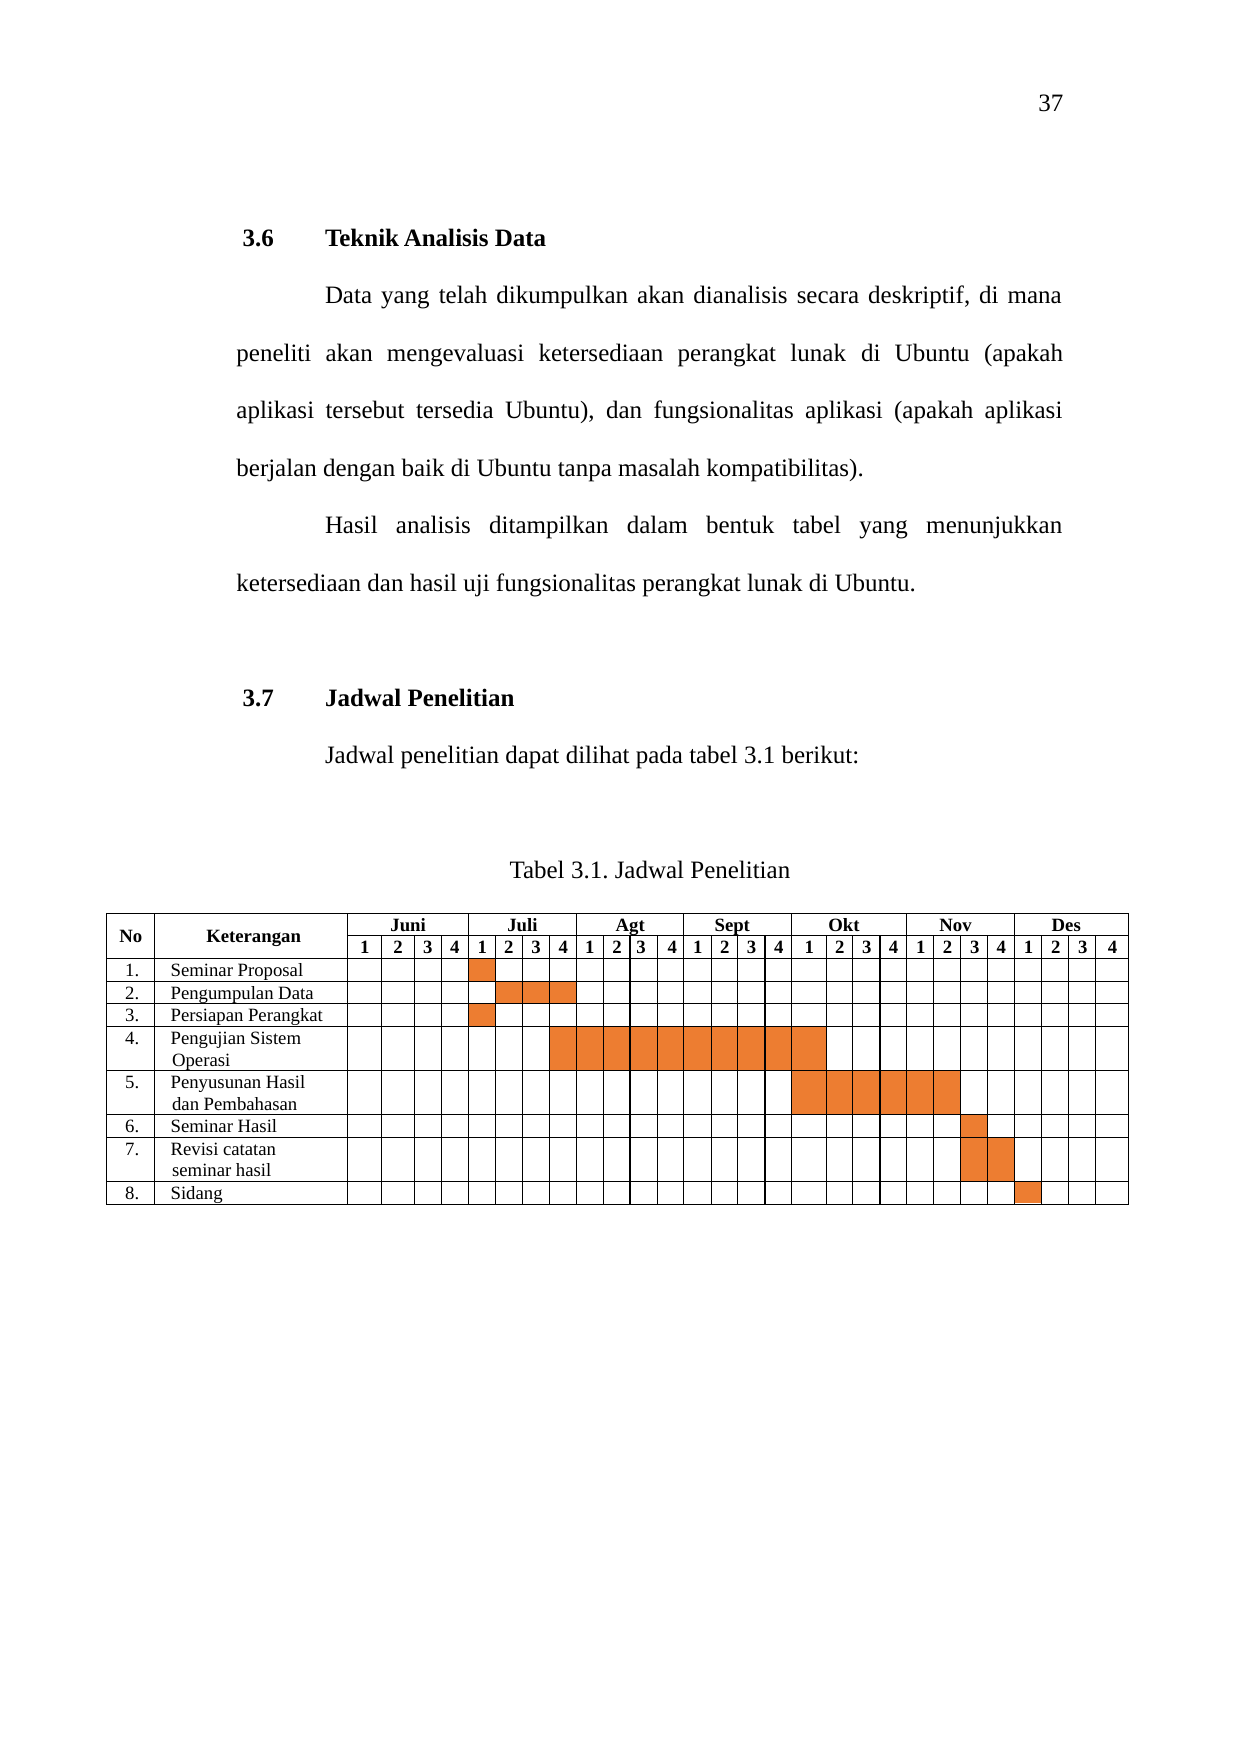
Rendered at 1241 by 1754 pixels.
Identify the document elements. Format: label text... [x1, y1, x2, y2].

table_cell 4 [658, 936, 683, 958]
table_cell [988, 959, 1014, 981]
table_cell [988, 1182, 1014, 1203]
table_cell [988, 1138, 1014, 1181]
table_cell [348, 1138, 381, 1181]
table_cell [792, 1138, 826, 1181]
table_cell [881, 1004, 906, 1026]
table_cell [550, 1004, 576, 1026]
table_cell [1042, 1138, 1068, 1181]
table_cell [738, 982, 764, 1003]
table_cell 4 [1096, 936, 1128, 958]
table_cell [1015, 1182, 1041, 1203]
table_cell Sidang [155, 1182, 347, 1203]
table_cell [577, 959, 603, 981]
table_cell [631, 1027, 657, 1070]
table_cell Seminar Hasil [155, 1115, 347, 1137]
table_cell [738, 1182, 764, 1203]
table_cell [469, 982, 495, 1003]
table_cell [1042, 982, 1068, 1003]
table_cell [550, 1027, 576, 1070]
table_cell 3 [1069, 936, 1095, 958]
table_cell [827, 1071, 852, 1114]
table_cell [934, 1115, 960, 1137]
table_cell [1069, 982, 1095, 1003]
table_cell 2 [496, 936, 522, 958]
table_cell [827, 1138, 852, 1181]
table_cell [738, 1138, 764, 1181]
table_cell 7. [107, 1138, 154, 1181]
table_cell [934, 959, 960, 981]
table_cell [827, 959, 852, 981]
text Data yang telah dikumpulkan akan dianalisis secara deskriptif, di mana peneliti akan mengevaluasi ketersediaan perangkat lunak di Ubuntu (apakah aplikasi tersebut tersedia Ubuntu), dan fungsionalitas aplikasi (apakah aplikasi berjalan dengan baik di Ubuntu tanpa masalah kompatibilitas). [236, 280, 1063, 482]
table_cell [684, 959, 711, 981]
table_cell 1 [469, 936, 495, 958]
table_cell [415, 1004, 441, 1026]
table_cell [496, 1004, 522, 1026]
table_cell 1 [792, 936, 826, 958]
table_cell [792, 982, 826, 1003]
table_cell [961, 982, 987, 1003]
table_cell [577, 1138, 603, 1181]
table_cell [934, 1138, 960, 1181]
table_cell [1069, 1004, 1095, 1026]
table_cell [577, 1004, 603, 1026]
table_cell [792, 959, 826, 981]
table_cell [577, 982, 603, 1003]
table_cell [853, 1004, 879, 1026]
table_cell [442, 1071, 468, 1114]
table_cell [1096, 982, 1128, 1003]
table_cell 2 [934, 936, 960, 958]
table_cell [712, 1027, 737, 1070]
table_cell [712, 1115, 737, 1137]
table_cell [658, 959, 683, 981]
table_cell [658, 1115, 683, 1137]
table_cell 2 [712, 936, 737, 958]
table_cell [853, 1138, 879, 1181]
table_cell [550, 959, 576, 981]
table_cell [766, 1004, 791, 1026]
table_cell [577, 1027, 603, 1070]
table_cell [881, 1115, 906, 1137]
table_cell 3 [523, 936, 549, 958]
table_cell [415, 982, 441, 1003]
table_cell [961, 1138, 987, 1181]
table_cell 4 [881, 936, 906, 958]
table_cell [934, 982, 960, 1003]
table_cell 2 [604, 936, 629, 958]
table_cell Revisi catatan seminar hasil [155, 1138, 347, 1181]
table_cell [1096, 1004, 1128, 1026]
table_cell [469, 1182, 495, 1203]
table_cell [961, 1182, 987, 1203]
table_cell 4. [107, 1027, 154, 1070]
table_cell [827, 1182, 852, 1203]
table_cell Persiapan Perangkat [155, 1004, 347, 1026]
table_cell [415, 1027, 441, 1070]
table_cell [792, 1071, 826, 1114]
text Jadwal penelitian dapat dilihat pada tabel 3.1 berikut: [236, 740, 1063, 769]
table_cell [712, 1182, 737, 1203]
table_cell [523, 959, 549, 981]
table_cell [881, 1182, 906, 1203]
table_cell 3 [961, 936, 987, 958]
table_cell [469, 1138, 495, 1181]
table_cell [1069, 1071, 1095, 1114]
table_cell [348, 982, 381, 1003]
table_cell [550, 982, 576, 1003]
table_cell [827, 1027, 852, 1070]
table_cell [523, 1182, 549, 1203]
table_cell 1 [348, 936, 381, 958]
table_cell [469, 1115, 495, 1137]
table_cell [658, 1027, 683, 1070]
table_cell [684, 1138, 711, 1181]
table_cell [792, 1182, 826, 1203]
table_cell 4 [766, 936, 791, 958]
table_header No [107, 914, 154, 958]
table_cell [348, 1004, 381, 1026]
table_cell [881, 1138, 906, 1181]
table_cell [631, 1004, 657, 1026]
table_cell 1 [907, 936, 933, 958]
table_cell [988, 1115, 1014, 1137]
table_cell [766, 1138, 791, 1181]
table_cell 3 [738, 936, 764, 958]
table_cell [577, 1182, 603, 1203]
table_cell [712, 982, 737, 1003]
table_cell [907, 1182, 933, 1203]
table_cell [1015, 982, 1041, 1003]
table_cell Pengujian Sistem Operasi [155, 1027, 347, 1070]
table_cell [961, 1071, 987, 1114]
table_cell [523, 1004, 549, 1026]
table_cell [604, 982, 629, 1003]
table_cell [907, 982, 933, 1003]
table_cell 4 [988, 936, 1014, 958]
table_cell [382, 1004, 414, 1026]
table_cell [577, 1115, 603, 1137]
table_cell [577, 1071, 603, 1114]
table_cell [631, 1071, 657, 1114]
table_cell [684, 982, 711, 1003]
table_cell Seminar Proposal [155, 959, 347, 981]
table_cell Penyusunan Hasil dan Pembahasan [155, 1071, 347, 1114]
table_cell [907, 1027, 933, 1070]
table_cell 3 [853, 936, 879, 958]
table_cell [550, 1115, 576, 1137]
table_cell 1 [1015, 936, 1041, 958]
table_cell [684, 1182, 711, 1203]
table_cell [684, 1027, 711, 1070]
table_header Juli [469, 914, 576, 935]
table_cell [631, 1138, 657, 1181]
table_cell [382, 959, 414, 981]
table_cell [469, 1027, 495, 1070]
table_cell [712, 959, 737, 981]
table_header Juni [348, 914, 468, 935]
table_cell [415, 1115, 441, 1137]
table_cell [934, 1071, 960, 1114]
table_cell 4 [550, 936, 576, 958]
table_cell [961, 1027, 987, 1070]
table_cell [766, 1071, 791, 1114]
table_cell 3 [631, 936, 657, 958]
table_cell [348, 1071, 381, 1114]
table_cell [604, 1004, 629, 1026]
table_cell [348, 1115, 381, 1137]
table_cell [1096, 1115, 1128, 1137]
table_cell [550, 1071, 576, 1114]
table_cell [684, 1004, 711, 1026]
table_cell [853, 1027, 879, 1070]
table_cell [415, 1138, 441, 1181]
table_cell [348, 959, 381, 981]
table_cell 4 [442, 936, 468, 958]
table_cell [738, 1071, 764, 1114]
table_cell 1. [107, 959, 154, 981]
table_cell [907, 1115, 933, 1137]
table_cell [1015, 1004, 1041, 1026]
table_cell [827, 1004, 852, 1026]
table_cell [496, 1138, 522, 1181]
table_cell [827, 1115, 852, 1137]
table_header Nov [907, 914, 1014, 935]
table_cell [1096, 1027, 1128, 1070]
table_cell [382, 1027, 414, 1070]
table_cell [853, 959, 879, 981]
table_cell [1096, 1182, 1128, 1203]
table_cell [1096, 959, 1128, 981]
table_cell [907, 1004, 933, 1026]
table_cell [1015, 959, 1041, 981]
table_cell [853, 1182, 879, 1203]
table_cell [442, 959, 468, 981]
table_cell [631, 1182, 657, 1203]
table_cell [961, 959, 987, 981]
table_cell 2 [827, 936, 852, 958]
table_cell [881, 982, 906, 1003]
table_cell 1 [684, 936, 711, 958]
table_cell [766, 1027, 791, 1070]
subtitle Teknik Analisis Data [236, 223, 1063, 252]
table_cell 2. [107, 982, 154, 1003]
table_cell [907, 1071, 933, 1114]
table_cell [604, 1071, 629, 1114]
table_cell [496, 1182, 522, 1203]
table_cell [496, 1027, 522, 1070]
table_cell [907, 959, 933, 981]
table_cell [631, 959, 657, 981]
table_cell [853, 1115, 879, 1137]
table_cell 3. [107, 1004, 154, 1026]
table_cell [1015, 1027, 1041, 1070]
table_header Des [1015, 914, 1128, 935]
table_cell [1042, 1027, 1068, 1070]
table_cell [442, 1115, 468, 1137]
table_cell [792, 1004, 826, 1026]
subtitle Jadwal Penelitian [236, 683, 1063, 712]
table_cell 1 [577, 936, 603, 958]
table_cell [658, 1071, 683, 1114]
table_cell [766, 959, 791, 981]
table_cell [1069, 959, 1095, 981]
table_cell [604, 1138, 629, 1181]
table_cell [684, 1071, 711, 1114]
table_cell [1069, 1182, 1095, 1203]
table_cell [1015, 1115, 1041, 1137]
table_cell [496, 959, 522, 981]
table_cell [1069, 1027, 1095, 1070]
table_cell [1042, 959, 1068, 981]
table_cell [442, 1027, 468, 1070]
text Tabel 3.1. Jadwal penelitian [236, 855, 1063, 884]
table_cell [550, 1182, 576, 1203]
table_cell Pengumpulan Data [155, 982, 347, 1003]
table_cell [523, 1027, 549, 1070]
table_cell [881, 1027, 906, 1070]
table_cell [738, 959, 764, 981]
table_cell [550, 1138, 576, 1181]
table_cell [442, 982, 468, 1003]
table_cell [658, 1182, 683, 1203]
table_cell [604, 1027, 629, 1070]
table_cell [382, 1182, 414, 1203]
table_header Keterangan [155, 914, 347, 958]
table_cell [523, 1115, 549, 1137]
table_cell [523, 1138, 549, 1181]
table_cell [382, 982, 414, 1003]
table_cell 8. [107, 1182, 154, 1203]
table_header Okt [792, 914, 906, 935]
table_cell [988, 1027, 1014, 1070]
table_cell [658, 982, 683, 1003]
table_cell [382, 1115, 414, 1137]
table_cell [415, 959, 441, 981]
table_cell [469, 959, 495, 981]
table_cell [712, 1071, 737, 1114]
table_cell 5. [107, 1071, 154, 1114]
table_cell [523, 982, 549, 1003]
table_cell [1096, 1071, 1128, 1114]
table_cell [766, 1115, 791, 1137]
table_cell [881, 959, 906, 981]
table_cell [961, 1004, 987, 1026]
table_cell [684, 1115, 711, 1137]
table_cell [658, 1138, 683, 1181]
table_cell [1042, 1115, 1068, 1137]
table_cell [907, 1138, 933, 1181]
table_cell [881, 1071, 906, 1114]
table_cell [496, 1071, 522, 1114]
table_cell [766, 1182, 791, 1203]
table_cell [1069, 1138, 1095, 1181]
table_cell [604, 1115, 629, 1137]
table_cell [934, 1182, 960, 1203]
table_cell [712, 1138, 737, 1181]
table_cell [712, 1004, 737, 1026]
table_cell [348, 1182, 381, 1203]
table_cell [382, 1071, 414, 1114]
table_cell [1069, 1115, 1095, 1137]
table_cell [631, 982, 657, 1003]
table_cell 6. [107, 1115, 154, 1137]
table_header Agt [577, 914, 683, 935]
table_cell [934, 1004, 960, 1026]
table_cell [469, 1004, 495, 1026]
table_cell [853, 1071, 879, 1114]
text Hasil analisis ditampilkan dalam bentuk tabel yang menunjukkan ketersediaan dan hasil uji fungsionalitas perangkat lunak di Ubuntu. [236, 510, 1063, 597]
table_cell 3 [415, 936, 441, 958]
table_cell [348, 1027, 381, 1070]
table_cell [738, 1004, 764, 1026]
table_cell [853, 982, 879, 1003]
table_cell [1042, 1004, 1068, 1026]
table_cell [792, 1027, 826, 1070]
table_cell [827, 982, 852, 1003]
table_cell [442, 1004, 468, 1026]
table_cell [961, 1115, 987, 1137]
table_cell [631, 1115, 657, 1137]
table_cell [496, 982, 522, 1003]
table_cell [934, 1027, 960, 1070]
table_cell [1096, 1138, 1128, 1181]
table_cell [415, 1182, 441, 1203]
table_cell [792, 1115, 826, 1137]
table_cell [658, 1004, 683, 1026]
table_cell 2 [382, 936, 414, 958]
table_cell [382, 1138, 414, 1181]
table_cell [442, 1182, 468, 1203]
table_cell [1042, 1071, 1068, 1114]
table_cell [604, 1182, 629, 1203]
table_cell [1015, 1071, 1041, 1114]
table_header Sept [684, 914, 791, 935]
table_cell 2 [1042, 936, 1068, 958]
table_cell [988, 1071, 1014, 1114]
table_cell [766, 982, 791, 1003]
table_cell [738, 1027, 764, 1070]
table_cell [1042, 1182, 1068, 1203]
table_cell [738, 1115, 764, 1137]
table_cell [988, 1004, 1014, 1026]
table_cell [469, 1071, 495, 1114]
table_cell [442, 1138, 468, 1181]
table_cell [988, 982, 1014, 1003]
table_cell [523, 1071, 549, 1114]
table_cell [415, 1071, 441, 1114]
table_cell [496, 1115, 522, 1137]
table_cell [604, 959, 629, 981]
table_cell [1015, 1138, 1041, 1181]
